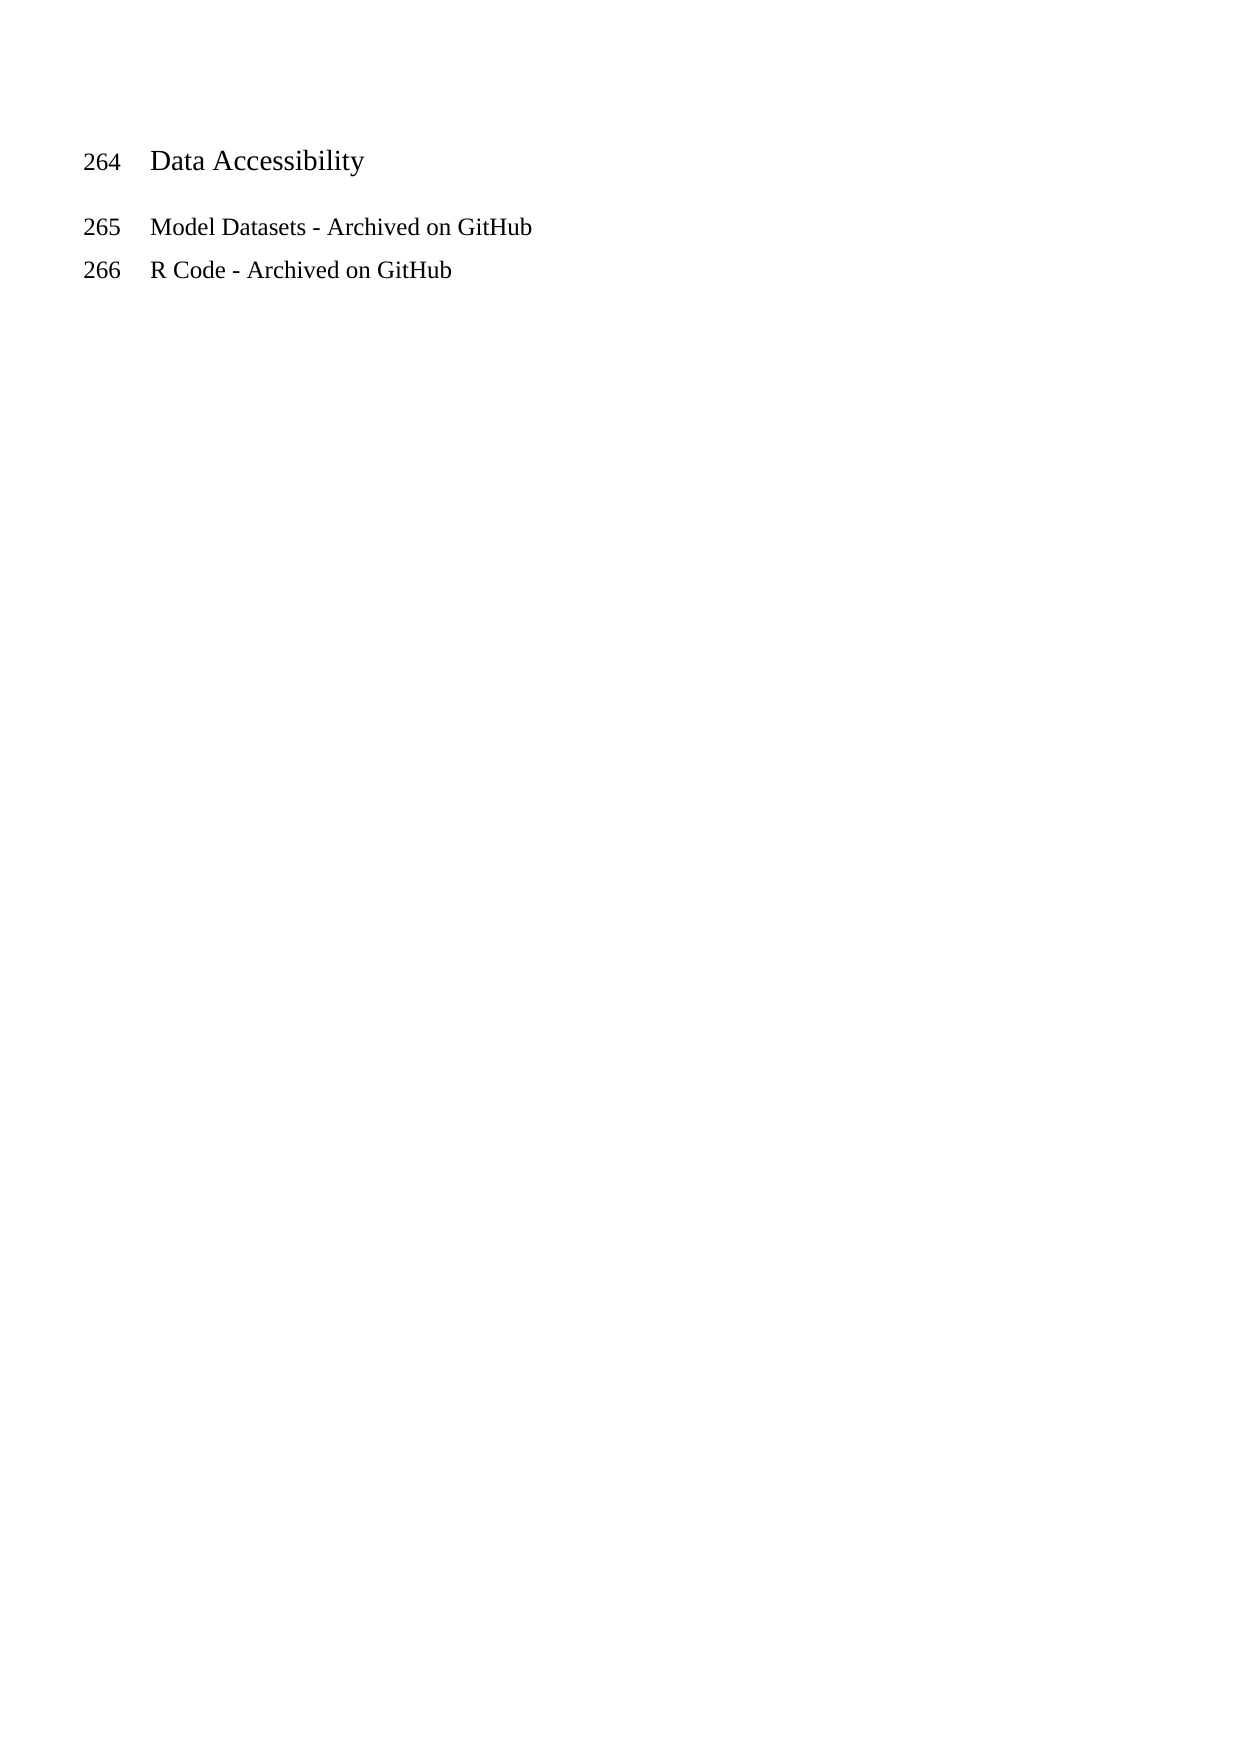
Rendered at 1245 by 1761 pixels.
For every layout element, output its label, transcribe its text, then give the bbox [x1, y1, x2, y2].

text Model Datasets - Archived on GitHub [150, 212, 1095, 241]
subtitle Data Accessibility [150, 143, 1095, 177]
text R Code - Archived on GitHub [150, 255, 1095, 284]
